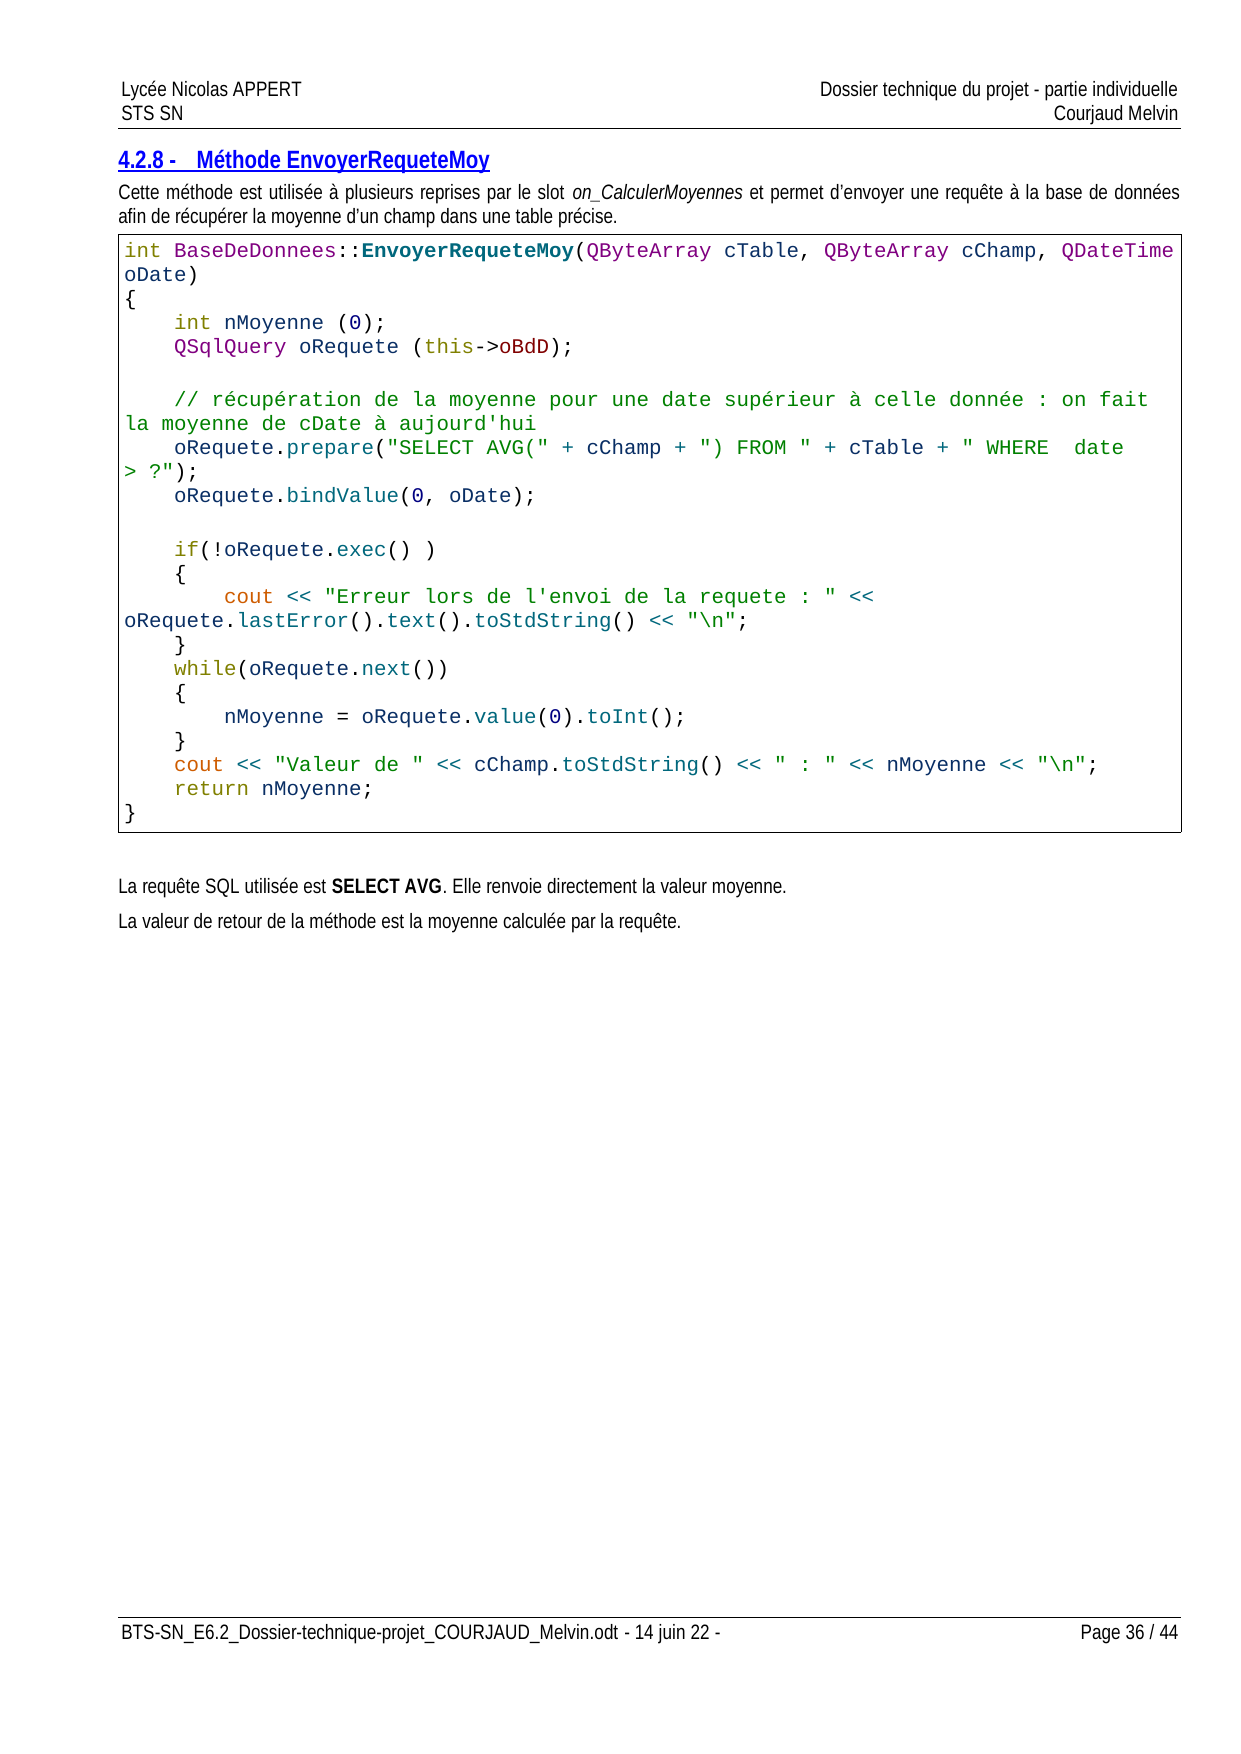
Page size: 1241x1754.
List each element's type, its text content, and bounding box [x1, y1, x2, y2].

text Cette méthode est utilisée à plusieurs reprises par le slot on_CalculerMoyennes et permet d’envoyer une requête à la base de données afin de récupérer la moyenne d’un champ dans une table précise. [118, 180, 1181, 228]
subtitle Méthode EnvoyerRequeteMoy [118, 145, 1181, 174]
text La valeur de retour de la méthode est la moyenne calculée par la requête. [118, 909, 1181, 933]
table_header int BaseDeDonnees::EnvoyerRequeteMoy(QByteArray cTable, QByteArray cChamp, QDateTime oDate) { int nMoyenne (0); QSqlQuery oRequete (this->oBdD); // récupération de la moyenne pour une date supérieur à celle donnée : on fait la moyenne de cDate à aujourd'hui oRequete.prepare("SELECT AVG(" + cChamp + ") FROM " + cTable + " WHERE date > ?"); oRequete.bindValue(0, oDate); if(!oRequete.exec() ) { cout << "Erreur lors de l'envoi de la requete : " << oRequete.lastError().text().toStdString() << "\n"; } while(oRequete.next()) { nMoyenne = oRequete.value(0).toInt(); } cout << "Valeur de " << cChamp.toStdString() << " : " << nMoyenne << "\n"; return nMoyenne; } [119, 235, 1181, 832]
text La requête SQL utilisée est SELECT AVG. Elle renvoie directement la valeur moyenne. [118, 874, 1181, 898]
